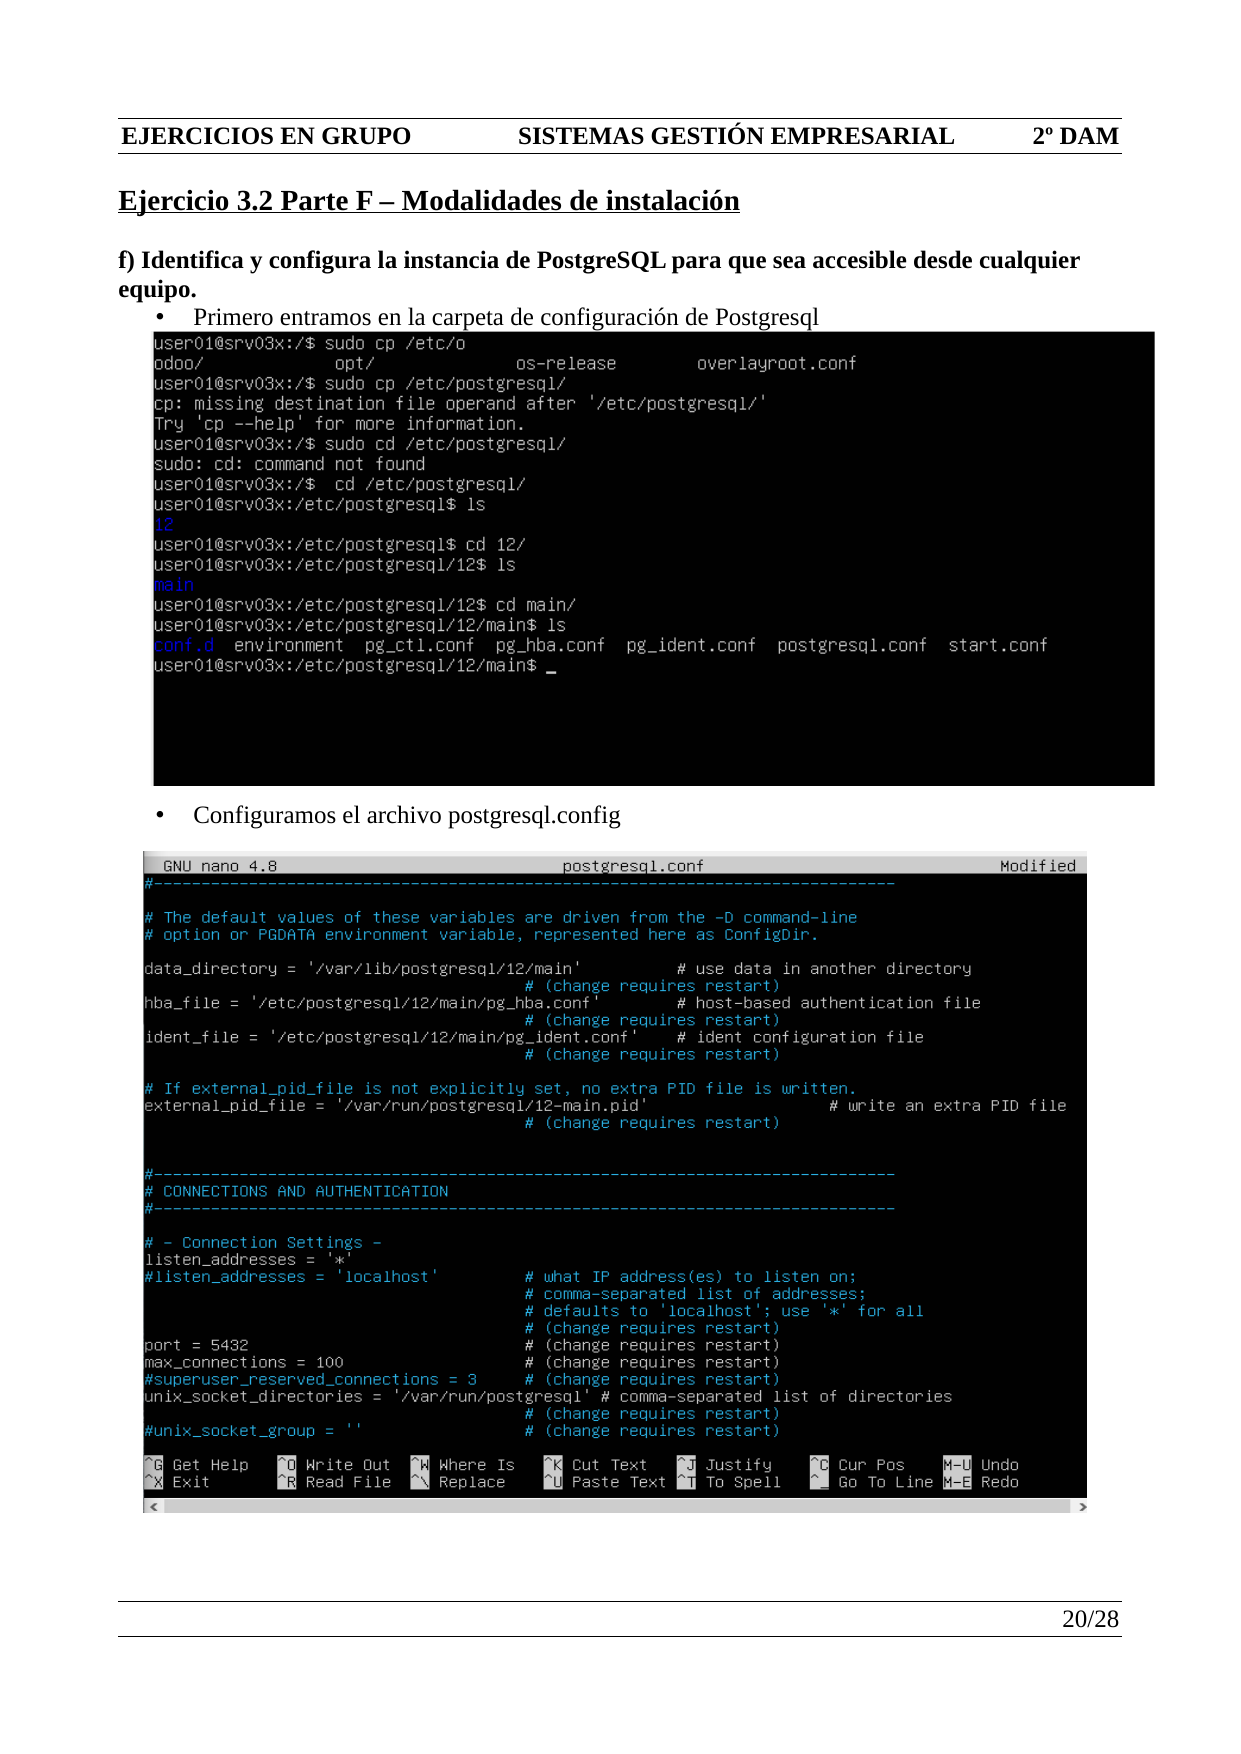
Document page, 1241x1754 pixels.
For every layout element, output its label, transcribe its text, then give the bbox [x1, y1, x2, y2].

text f) Identifica y configura la instancia de PostgreSQL para que sea accesible desde cualquier equipo. [118, 245, 1122, 302]
picture [143, 851, 1087, 1513]
picture [150, 331, 1155, 786]
text Ejercicio 3.2 Parte F – Modalidades de instalación [118, 183, 1122, 216]
list Configuramos el archivo postgresql.config [156, 800, 1122, 829]
list Primero entramos en la carpeta de configuración de Postgresql [156, 302, 1122, 331]
